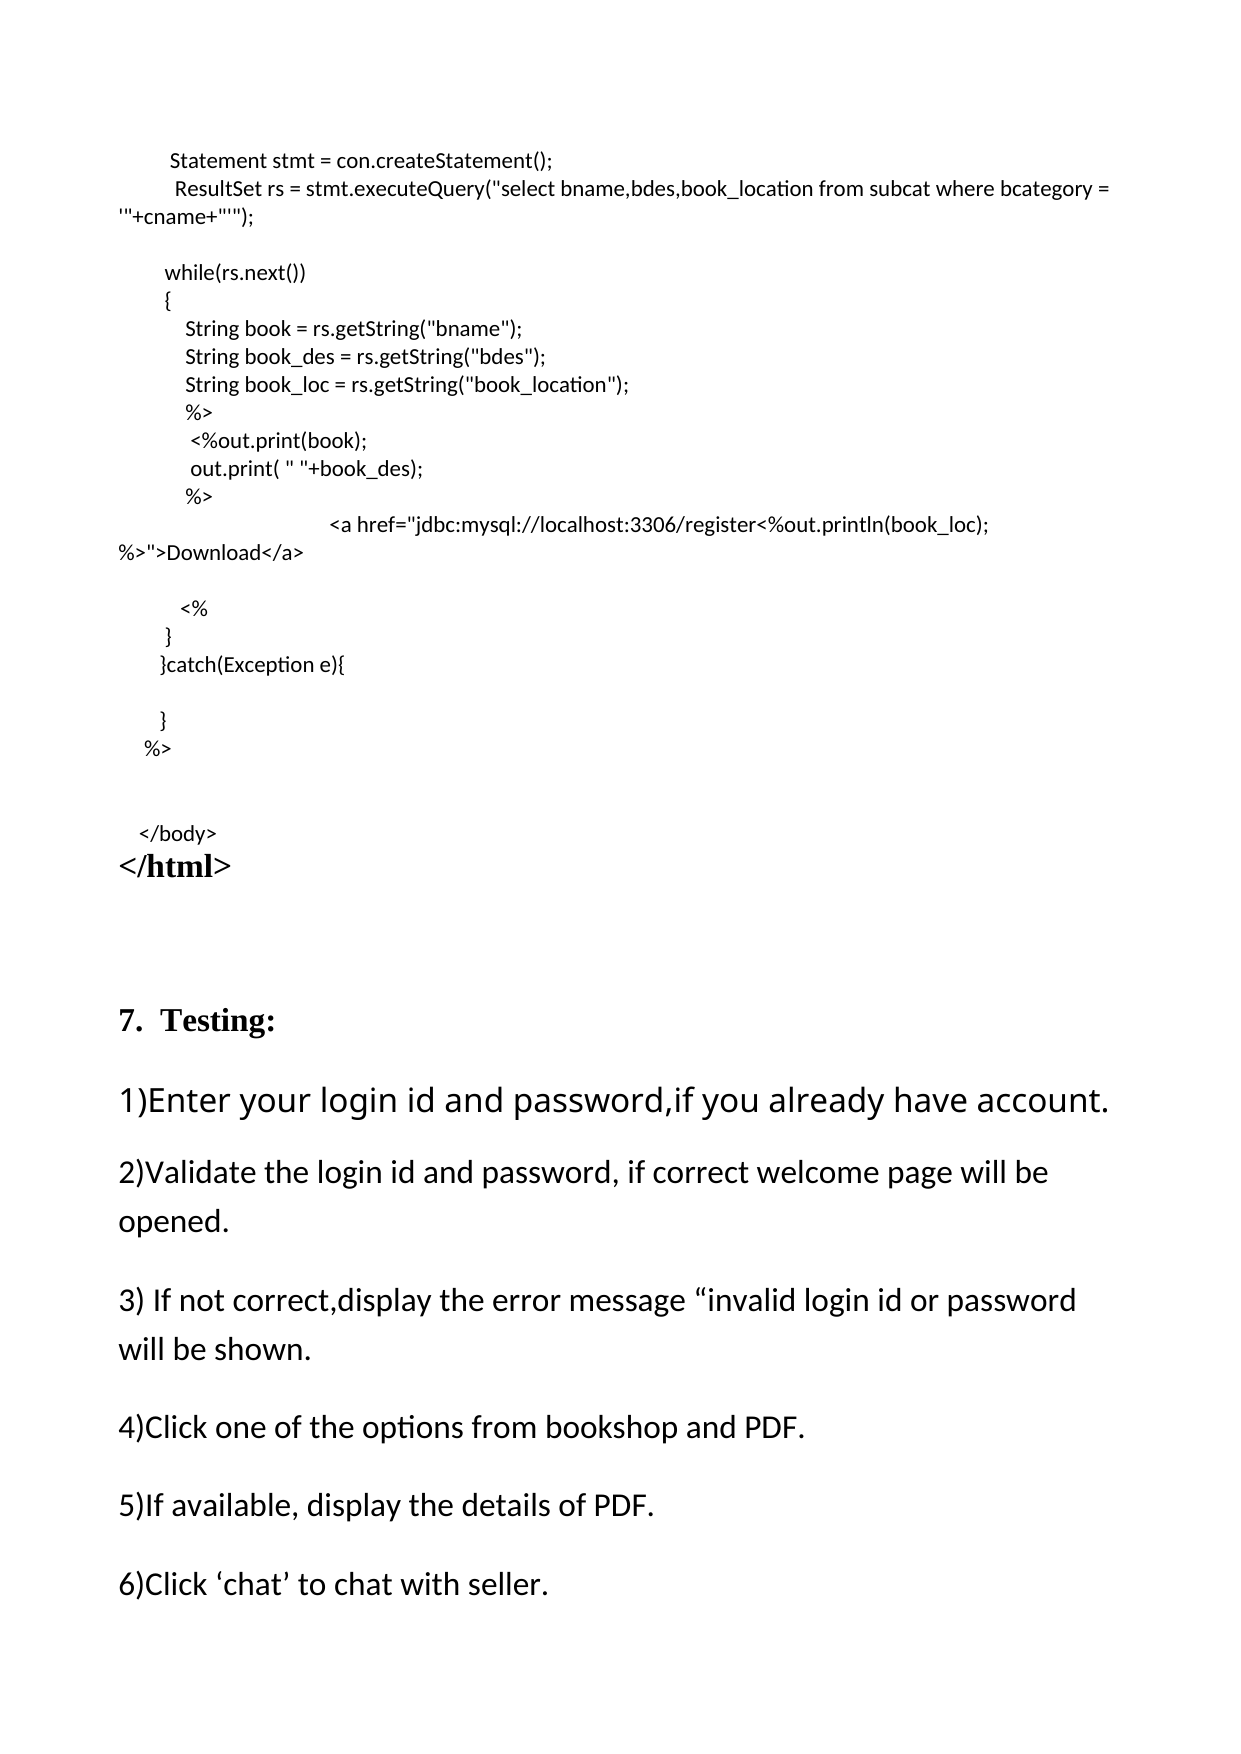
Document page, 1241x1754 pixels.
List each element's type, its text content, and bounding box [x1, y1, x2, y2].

text <%out.print(book); [118, 426, 1122, 454]
text 3) If not correct,display the error message “invalid login id or password will be shown. [118, 1279, 1122, 1368]
text 1)Enter your login id and password,if you already have account. [118, 1077, 1122, 1122]
text </html> [118, 847, 1122, 885]
text 4)Click one of the options from bookshop and PDF. [118, 1406, 1122, 1447]
text } [118, 707, 1122, 734]
text out.print( " "+book_des); [118, 454, 1122, 482]
text 5)If available, display the details of PDF. [118, 1484, 1122, 1525]
text 6)Click ‘chat’ to chat with seller. [118, 1563, 1122, 1603]
text %> [118, 398, 1122, 426]
text String book_des = rs.getString("bdes"); [118, 342, 1122, 370]
text } [118, 622, 1122, 651]
text ResultSet rs = stmt.executeQuery("select bname,bdes,book_location from subcat where bcategory = '"+cname+"'"); [118, 174, 1122, 230]
text { [118, 286, 1122, 314]
text <a href="jdbc:mysql://localhost:3306/register<%out.println(book_loc);%>">Download</a> [118, 510, 1122, 566]
text while(rs.next()) [118, 258, 1122, 286]
text 7. Testing: [118, 1000, 1122, 1038]
text %> [118, 482, 1122, 510]
text 2)Validate the login id and password, if correct welcome page will be opened. [118, 1152, 1122, 1241]
text String book_loc = rs.getString("book_location"); [118, 370, 1122, 398]
text <% [118, 594, 1122, 622]
text Statement stmt = con.createStatement(); [118, 146, 1122, 174]
text </body> [118, 819, 1122, 847]
text }catch(Exception e){ [118, 651, 1122, 678]
text String book = rs.getString("bname"); [118, 314, 1122, 342]
text %> [118, 734, 1122, 763]
